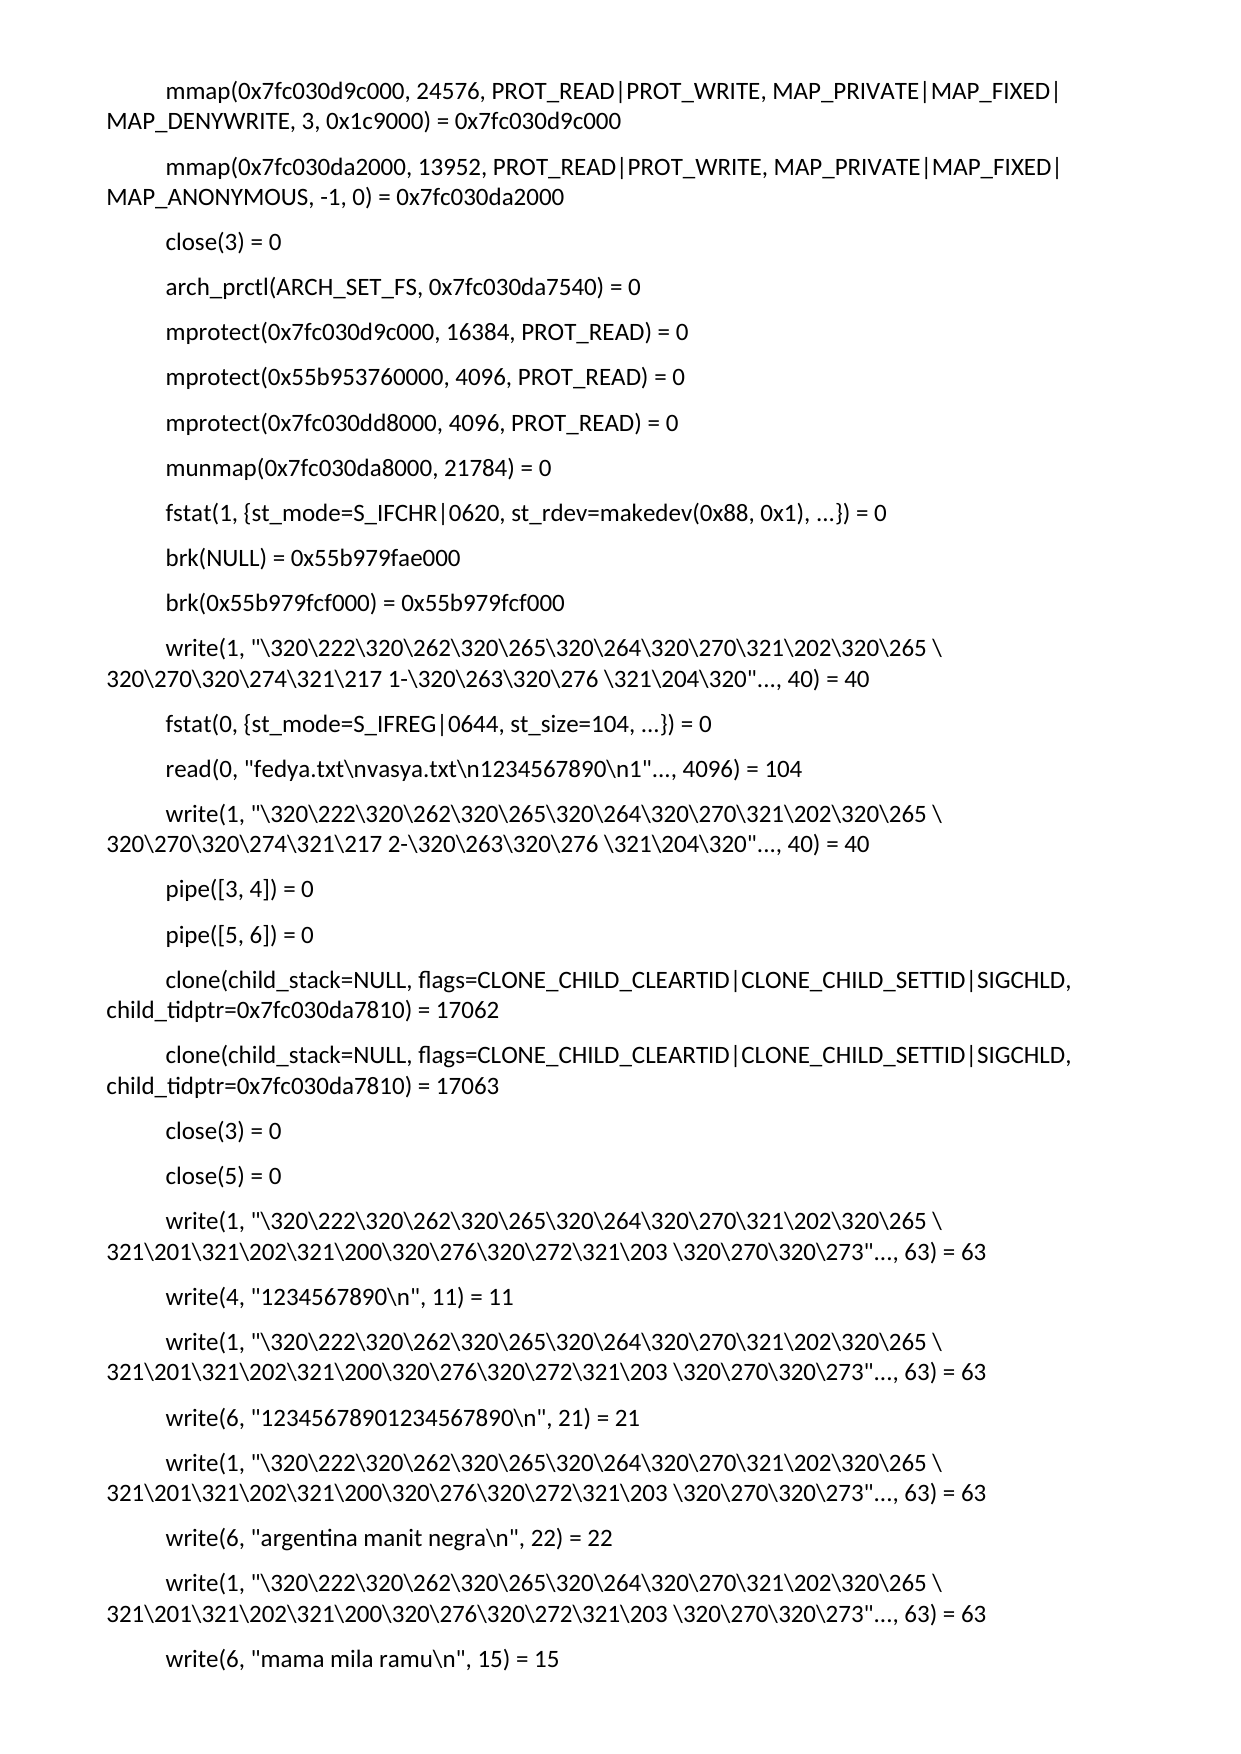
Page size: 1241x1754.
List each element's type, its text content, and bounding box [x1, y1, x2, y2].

text mmap(0x7fc030d9c000, 24576, PROT_READ|PROT_WRITE, MAP_PRIVATE|MAP_FIXED|MAP_DENYWRITE, 3, 0x1c9000) = 0x7fc030d9c000 [106, 75, 1147, 136]
text write(1, "\320\222\320\262\320\265\320\264\320\270\321\202\320\265 \320\270\320\274\321\217 1-\320\263\320\276 \321\204\320"..., 40) = 40 [106, 632, 1147, 693]
text mprotect(0x55b953760000, 4096, PROT_READ) = 0 [106, 362, 1147, 392]
text clone(child_stack=NULL, flags=CLONE_CHILD_CLEARTID|CLONE_CHILD_SETTID|SIGCHLD, child_tidptr=0x7fc030da7810) = 17062 [106, 964, 1147, 1025]
text write(1, "\320\222\320\262\320\265\320\264\320\270\321\202\320\265 \321\201\321\202\321\200\320\276\320\272\321\203 \320\270\320\273"..., 63) = 63 [106, 1326, 1147, 1387]
text brk(0x55b979fcf000) = 0x55b979fcf000 [106, 587, 1147, 618]
text close(3) = 0 [106, 226, 1147, 257]
text mprotect(0x7fc030dd8000, 4096, PROT_READ) = 0 [106, 407, 1147, 437]
text mprotect(0x7fc030d9c000, 16384, PROT_READ) = 0 [106, 316, 1147, 347]
text fstat(1, {st_mode=S_IFCHR|0620, st_rdev=makedev(0x88, 0x1), ...}) = 0 [106, 497, 1147, 527]
text write(6, "12345678901234567890\n", 21) = 21 [106, 1402, 1147, 1432]
text mmap(0x7fc030da2000, 13952, PROT_READ|PROT_WRITE, MAP_PRIVATE|MAP_FIXED|MAP_ANONYMOUS, -1, 0) = 0x7fc030da2000 [106, 151, 1147, 212]
text read(0, "fedya.txt\nvasya.txt\n1234567890\n1"..., 4096) = 104 [106, 753, 1147, 783]
text brk(NULL) = 0x55b979fae000 [106, 542, 1147, 572]
text write(1, "\320\222\320\262\320\265\320\264\320\270\321\202\320\265 \321\201\321\202\321\200\320\276\320\272\321\203 \320\270\320\273"..., 63) = 63 [106, 1567, 1147, 1628]
text arch_prctl(ARCH_SET_FS, 0x7fc030da7540) = 0 [106, 271, 1147, 302]
text clone(child_stack=NULL, flags=CLONE_CHILD_CLEARTID|CLONE_CHILD_SETTID|SIGCHLD, child_tidptr=0x7fc030da7810) = 17063 [106, 1039, 1147, 1101]
text close(3) = 0 [106, 1115, 1147, 1146]
text fstat(0, {st_mode=S_IFREG|0644, st_size=104, ...}) = 0 [106, 708, 1147, 738]
text write(4, "1234567890\n", 11) = 11 [106, 1281, 1147, 1311]
text write(1, "\320\222\320\262\320\265\320\264\320\270\321\202\320\265 \320\270\320\274\321\217 2-\320\263\320\276 \321\204\320"..., 40) = 40 [106, 798, 1147, 859]
text munmap(0x7fc030da8000, 21784) = 0 [106, 452, 1147, 482]
text write(6, "mama mila ramu\n", 15) = 15 [106, 1643, 1147, 1674]
text pipe([3, 4]) = 0 [106, 874, 1147, 904]
text write(1, "\320\222\320\262\320\265\320\264\320\270\321\202\320\265 \321\201\321\202\321\200\320\276\320\272\321\203 \320\270\320\273"..., 63) = 63 [106, 1205, 1147, 1266]
text close(5) = 0 [106, 1160, 1147, 1191]
text pipe([5, 6]) = 0 [106, 919, 1147, 949]
text write(1, "\320\222\320\262\320\265\320\264\320\270\321\202\320\265 \321\201\321\202\321\200\320\276\320\272\321\203 \320\270\320\273"..., 63) = 63 [106, 1447, 1147, 1508]
text write(6, "argentina manit negra\n", 22) = 22 [106, 1522, 1147, 1553]
